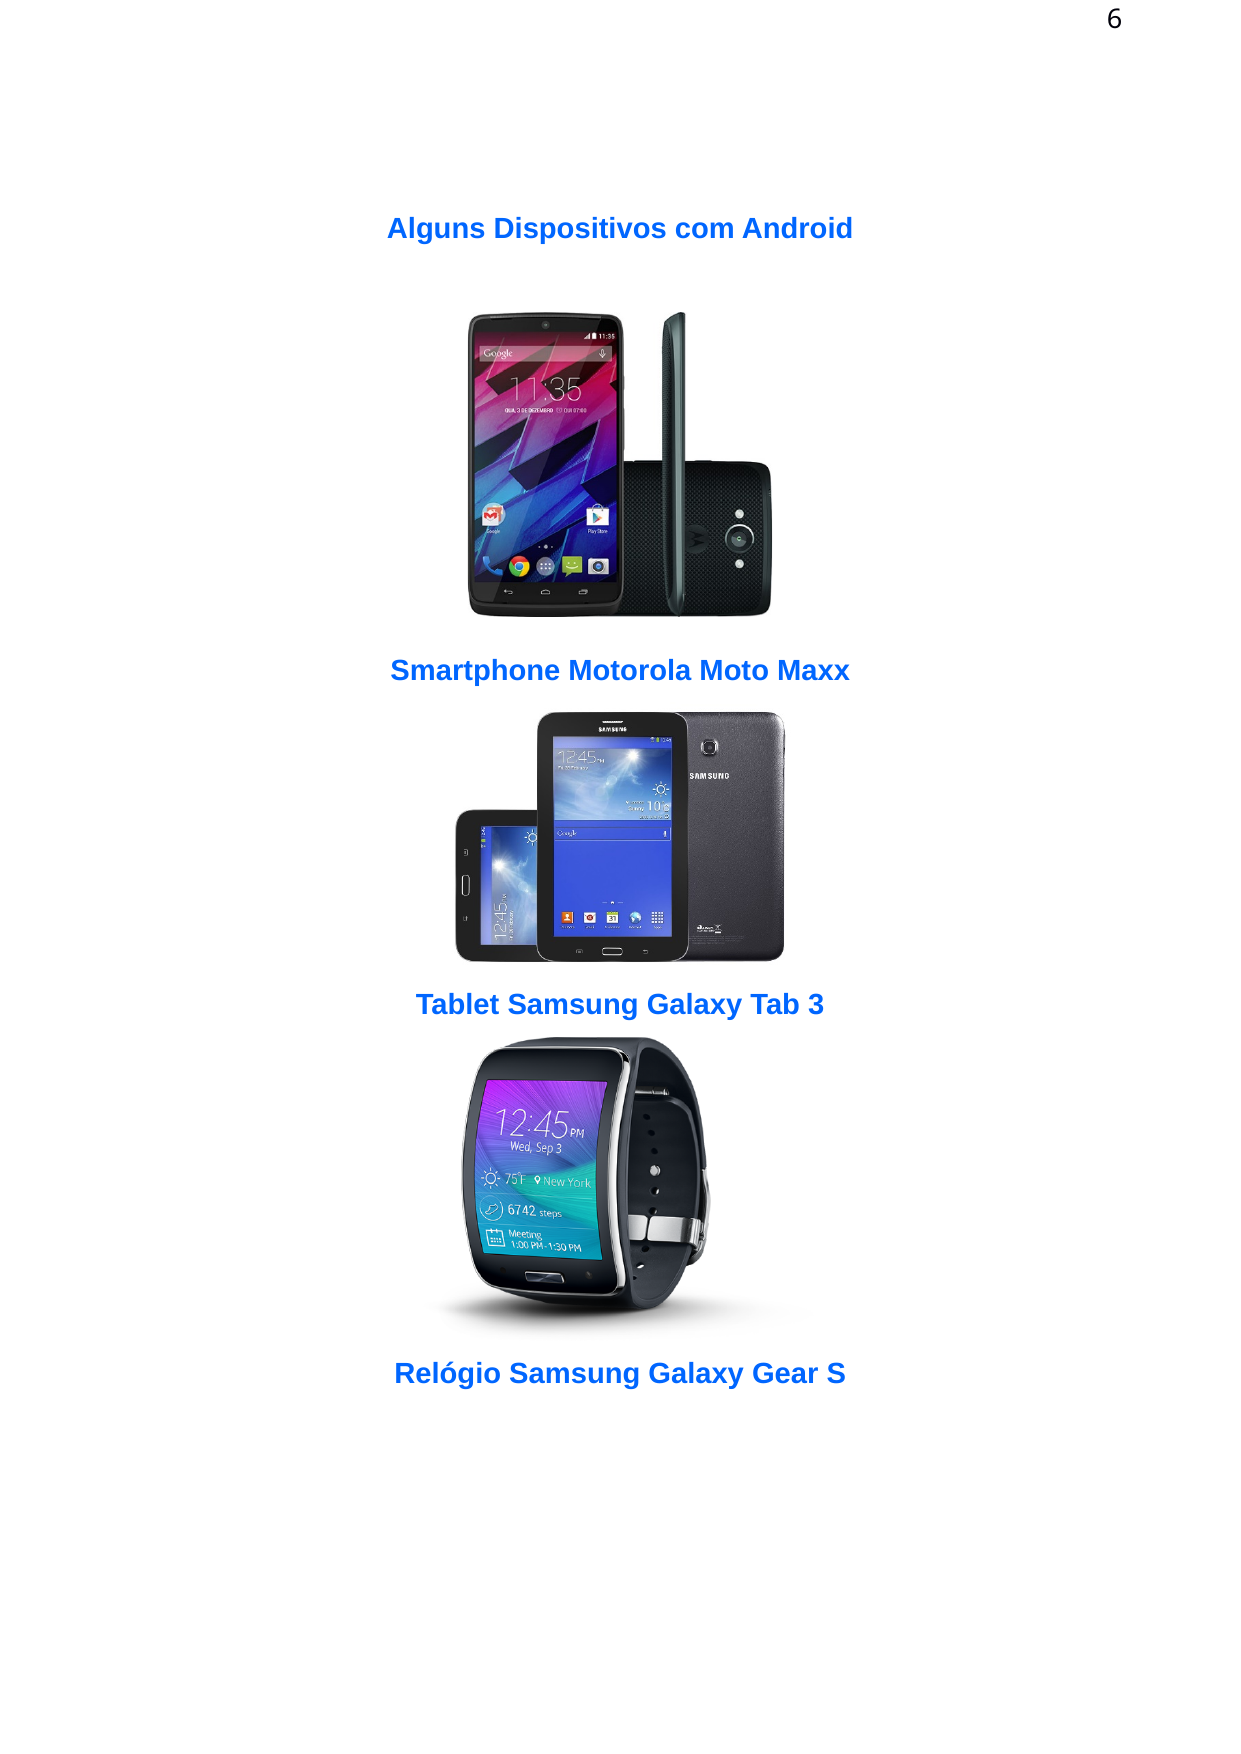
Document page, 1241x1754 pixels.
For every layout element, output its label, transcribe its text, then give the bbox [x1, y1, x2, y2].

text Tablet Samsung Galaxy Tab 3 [118, 987, 1122, 1021]
text Relógio Samsung Galaxy Gear S [118, 1356, 1122, 1390]
picture [440, 702, 801, 973]
picture [467, 312, 773, 617]
picture [422, 1037, 818, 1342]
text Smartphone Motorola Moto Maxx [118, 653, 1122, 686]
text Alguns Dispositivos com Android [118, 212, 1122, 245]
